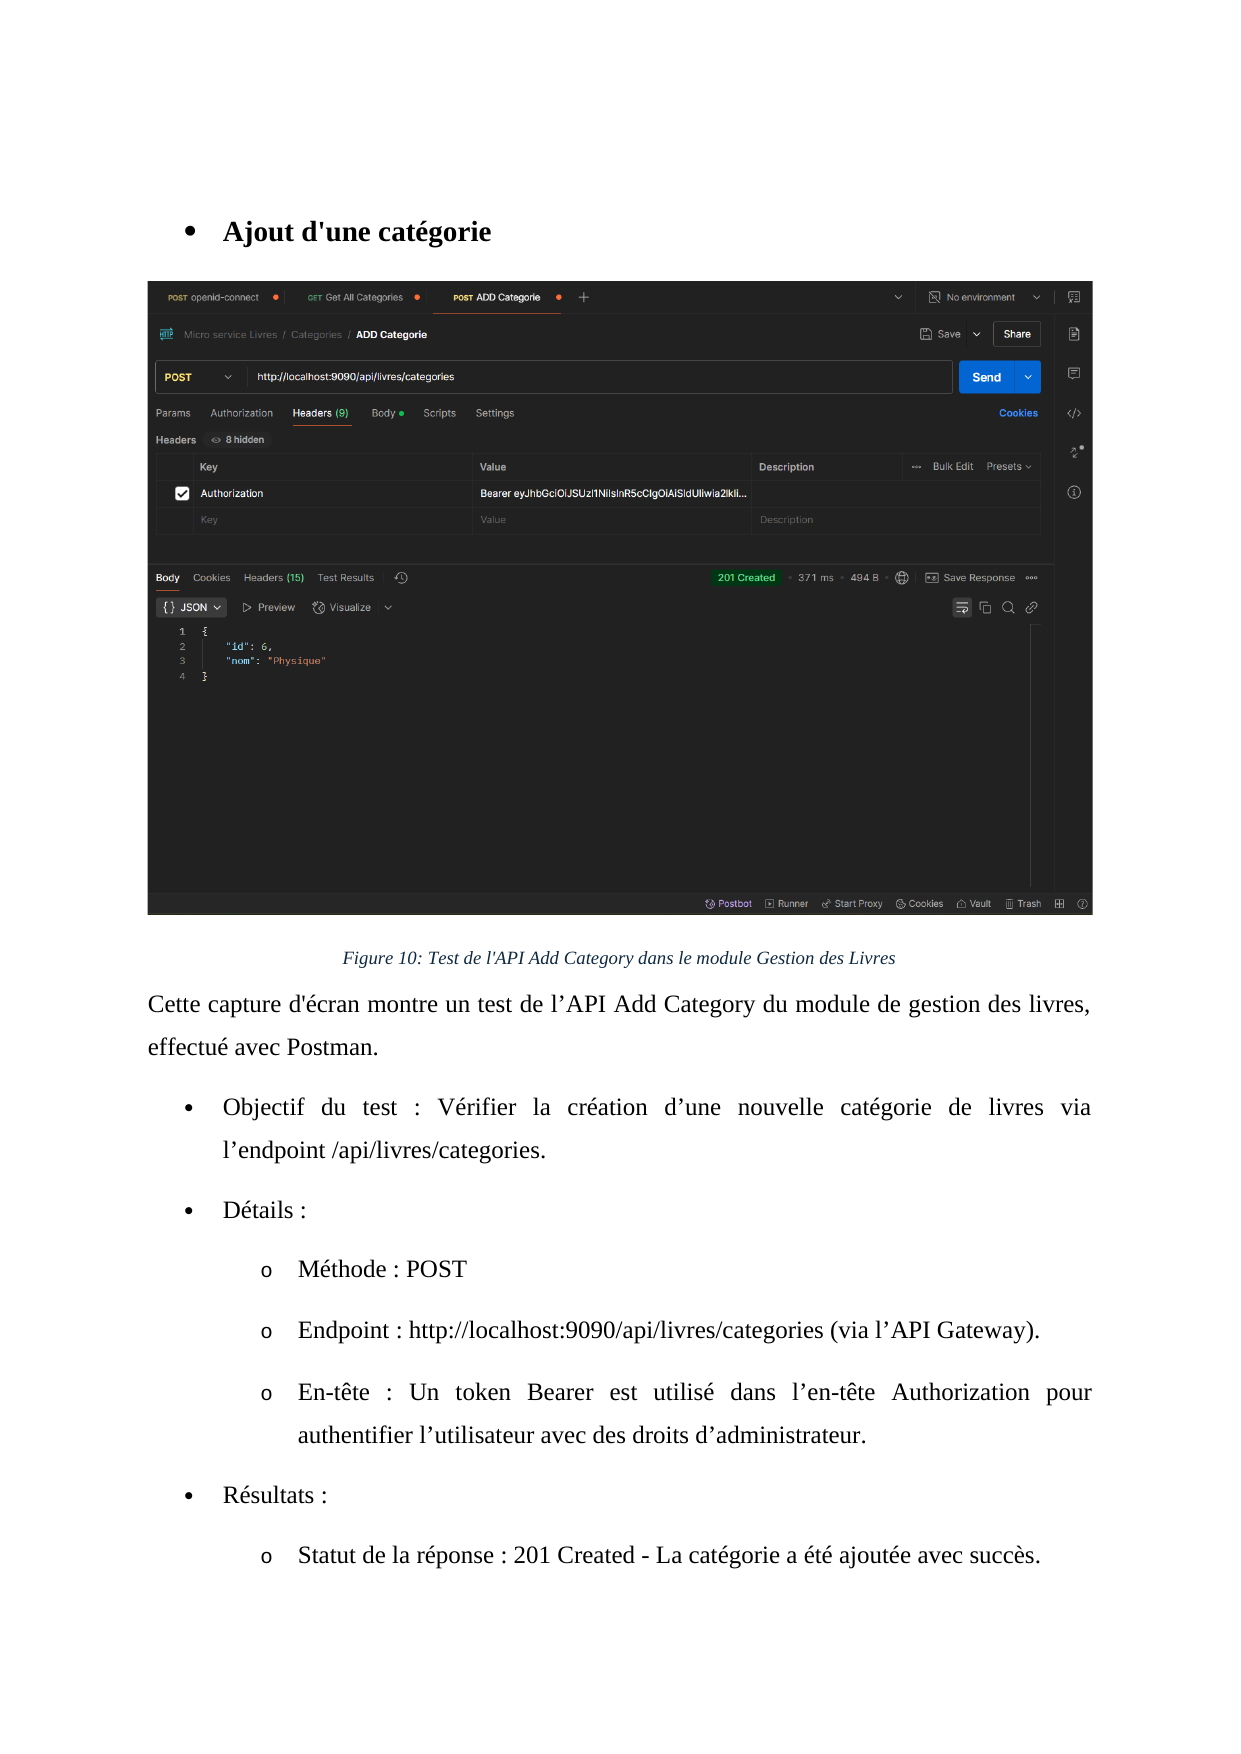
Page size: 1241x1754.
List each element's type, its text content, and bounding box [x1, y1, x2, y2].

list Objectif du test : Vérifier la création d’une nouvelle catégorie de livres via l’endpoint /api/livres/categories. [185, 1092, 1093, 1164]
text Figure 10: Test de l'API Add Category dans le module Gestion des Livres [148, 947, 1093, 968]
list En-tête : Un token Bearer est utilisé dans l’en-tête Authorization pour authentifier l’utilisateur avec des droits d’administrateur. [260, 1377, 1093, 1449]
text Cette capture d'écran montre un test de l’API Add Category du module de gestion des livres, effectué avec Postman. [148, 989, 1093, 1061]
list Endpoint : http://localhost:9090/api/livres/categories (via l’API Gateway). [260, 1316, 1093, 1345]
list Ajout d'une catégorie [185, 214, 1093, 248]
list Détails : [185, 1195, 1093, 1223]
list Statut de la réponse : 201 Created - La catégorie a été ajoutée avec succès. [260, 1540, 1093, 1570]
list Résultats : [185, 1480, 1093, 1509]
list Méthode : POST [260, 1254, 1093, 1284]
